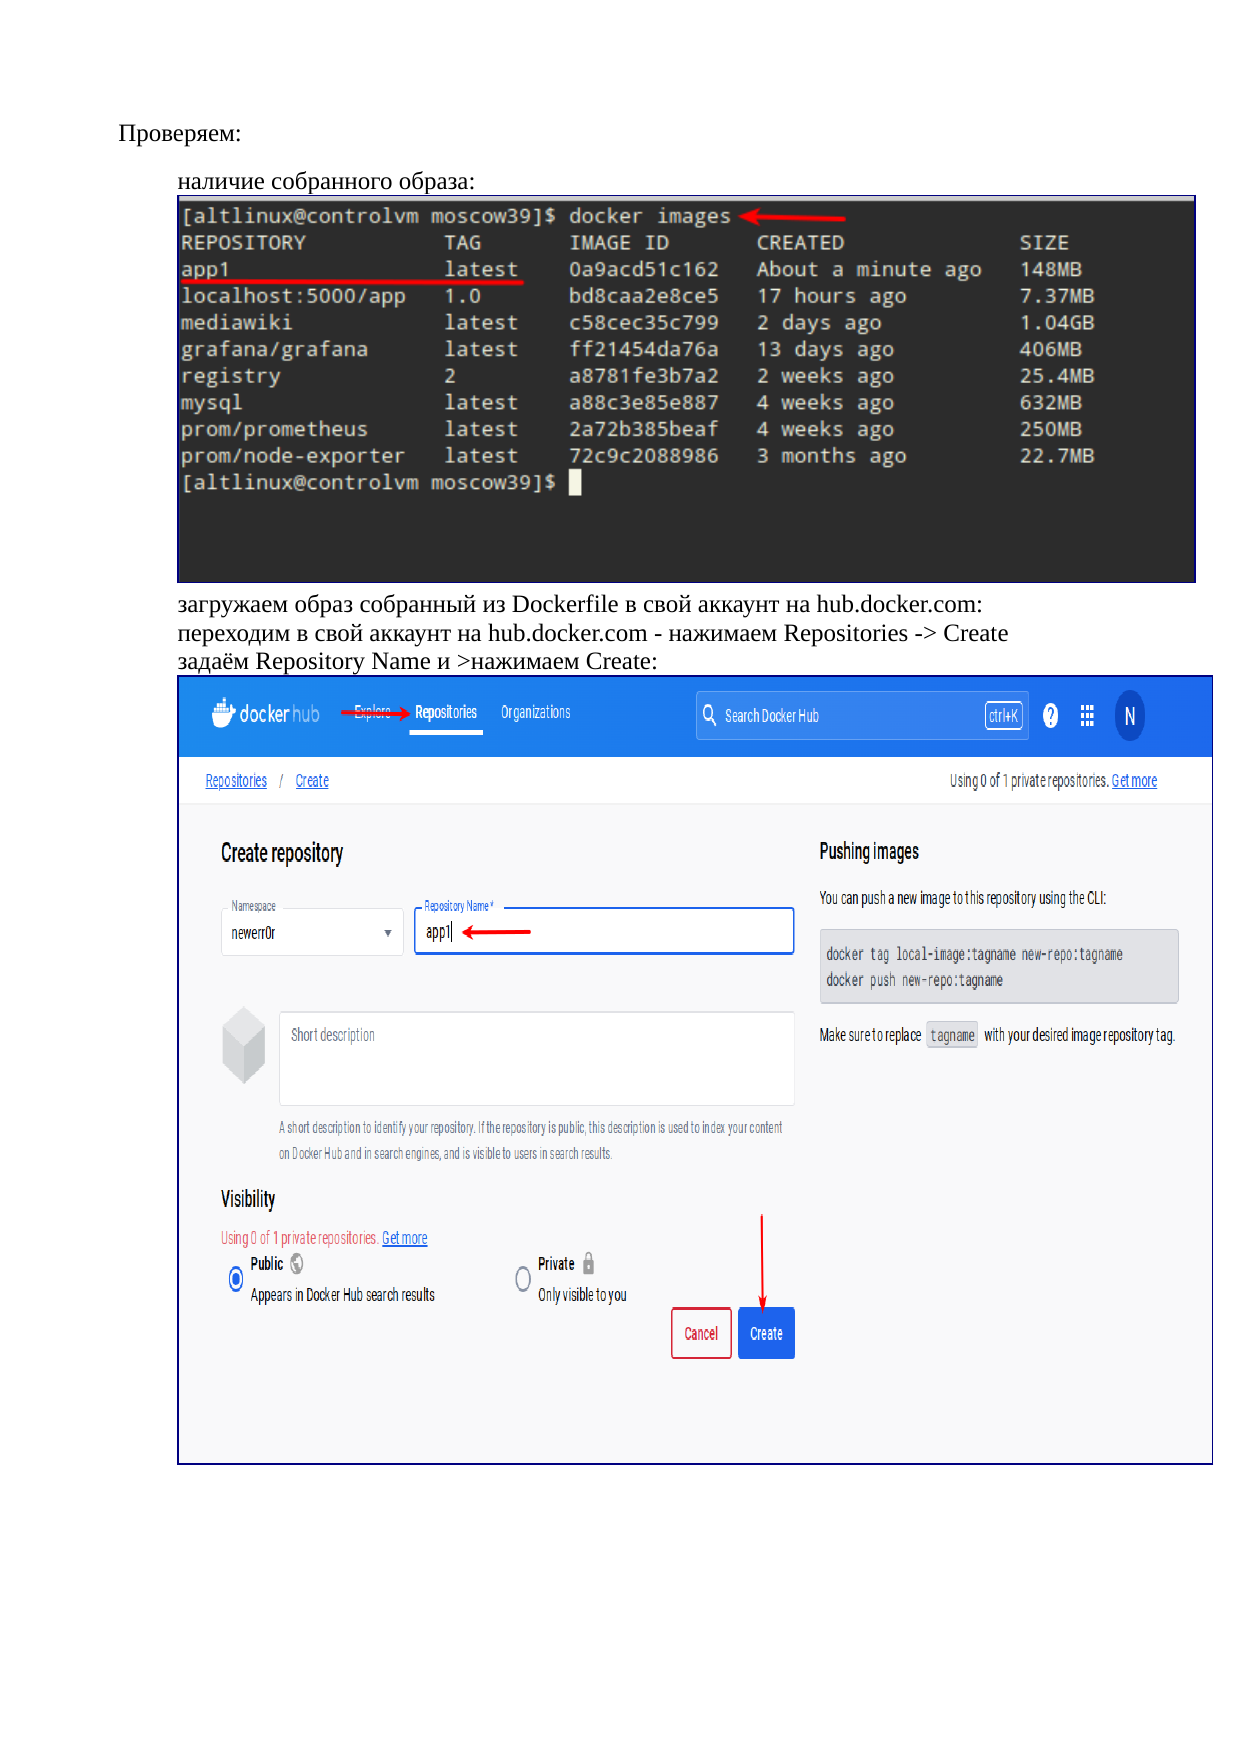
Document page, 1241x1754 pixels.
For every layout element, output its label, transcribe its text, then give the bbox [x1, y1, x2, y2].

text [177, 1465, 1063, 1470]
text наличие собранного образа: [177, 166, 1195, 195]
picture [179, 677, 1212, 1463]
text загружаем образ собранный из Dockerfile в свой аккаунт на hub.docker.com: переходим в свой аккаунт на hub.docker.com - нажимаем Repositories -> Create задаём Repository Name и >нажимаем Create: [177, 583, 1063, 675]
picture [179, 196, 1194, 582]
text Проверяем: [118, 118, 1122, 147]
